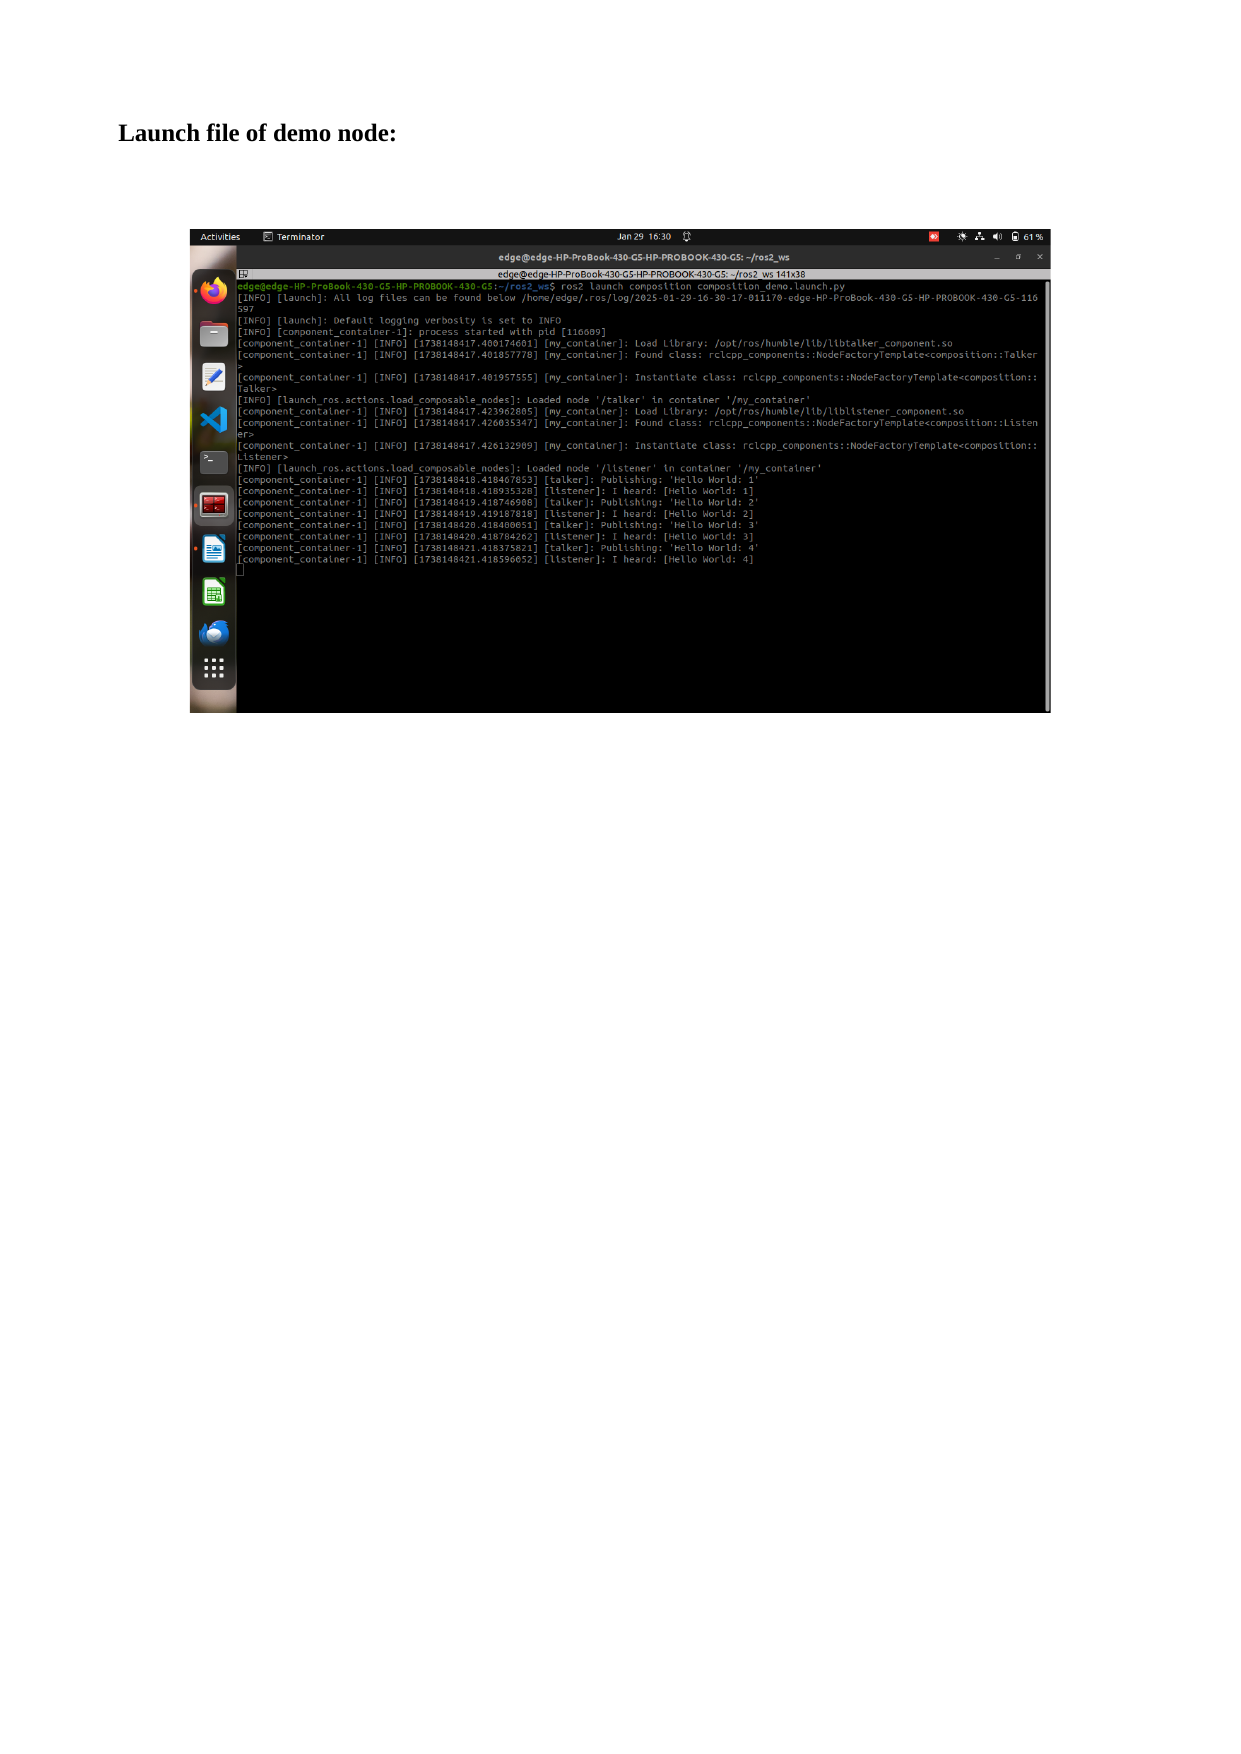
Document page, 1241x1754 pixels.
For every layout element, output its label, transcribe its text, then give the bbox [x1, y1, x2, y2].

picture [189, 229, 1051, 713]
text Launch file of demo node: [118, 118, 1122, 147]
